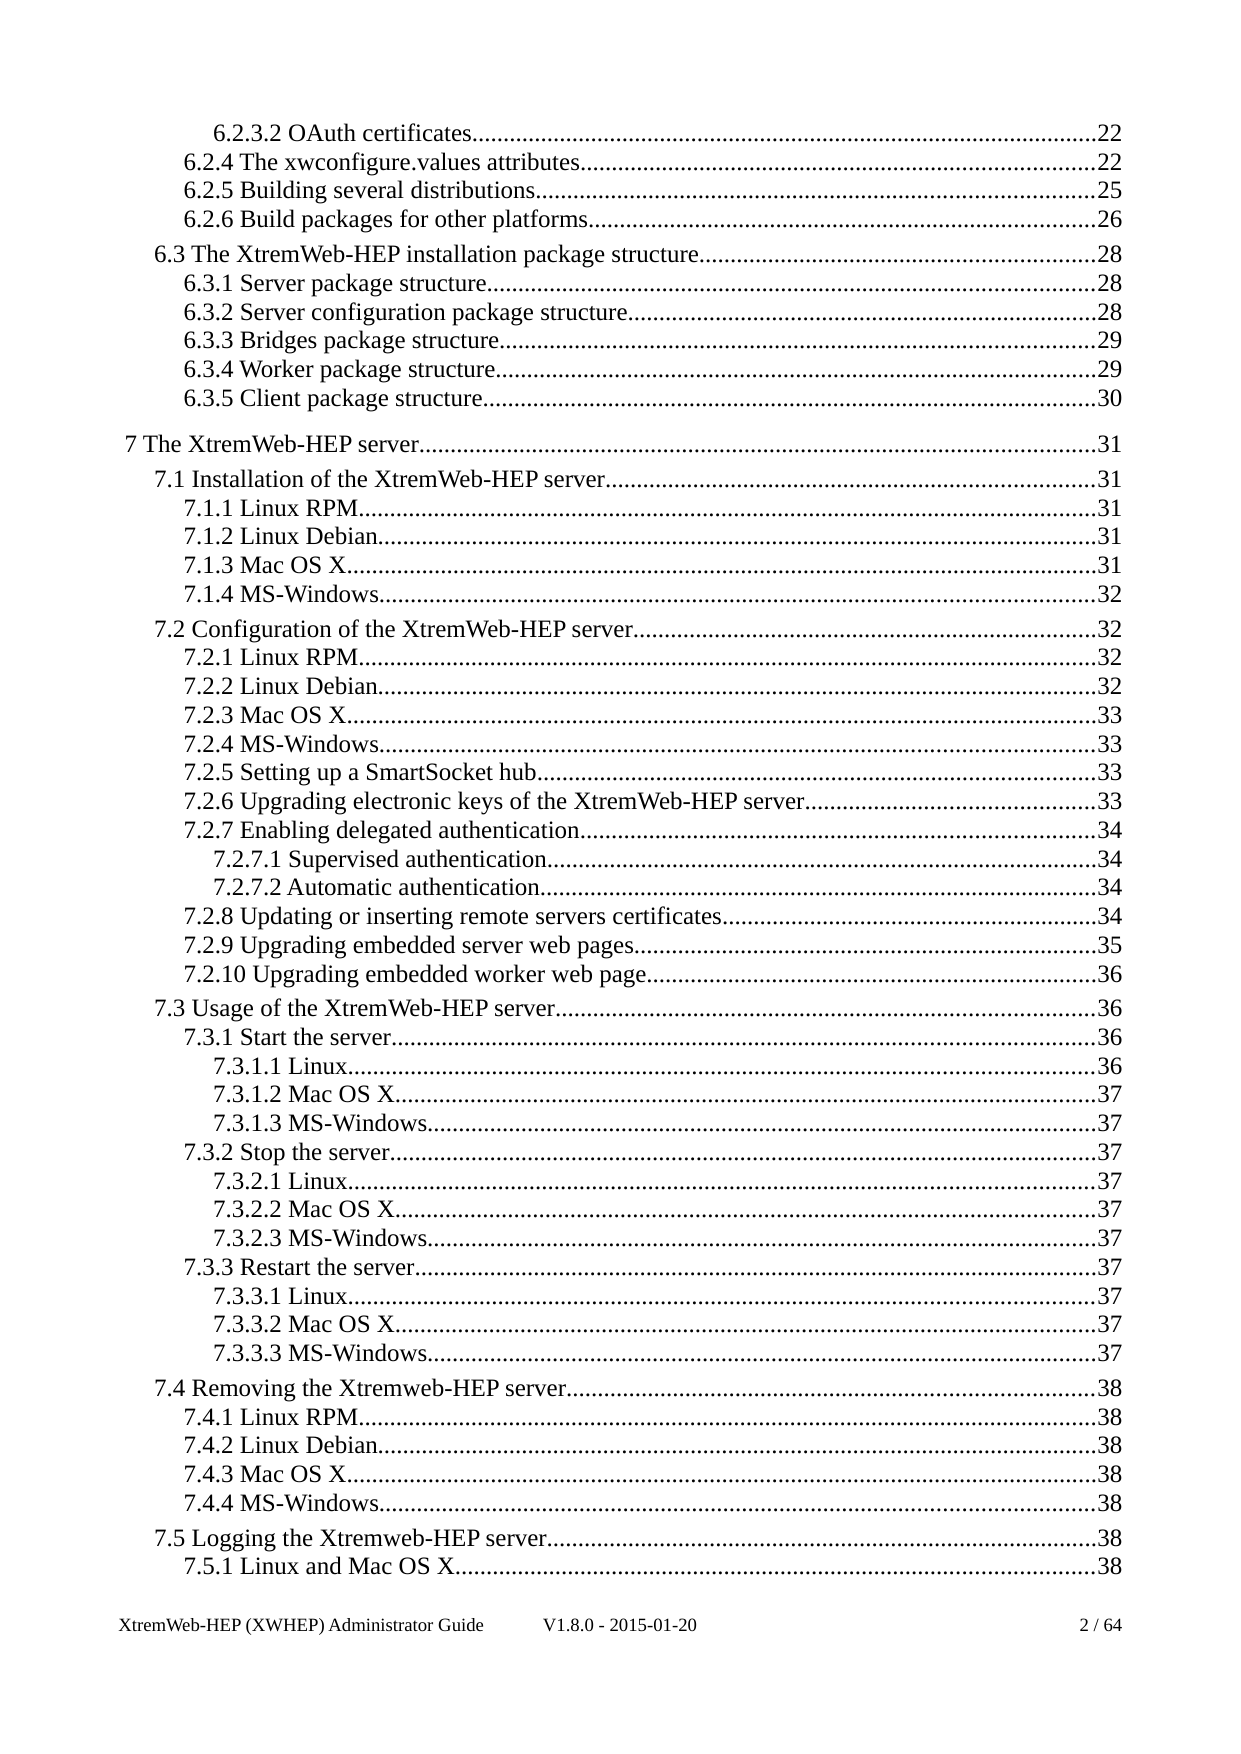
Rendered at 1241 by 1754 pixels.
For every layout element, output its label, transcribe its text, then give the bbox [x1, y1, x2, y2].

text 7.2.5 Setting up a SmartSocket hub 33 [177, 757, 1122, 786]
text 6.2.5 Building several distributions 25 [177, 176, 1122, 204]
text 7.2.8 Updating or inserting remote servers certificates 34 [177, 901, 1122, 930]
text 7.4.2 Linux Debian 38 [177, 1431, 1122, 1459]
text 7.3.3.1 Linux 37 [207, 1281, 1122, 1309]
text 7.3 Usage of the XtremWeb-HEP server 36 [148, 993, 1122, 1022]
text 7.2.7.1 Supervised authentication. 34 [207, 844, 1122, 872]
text 7.3.1.2 Mac OS X 37 [207, 1079, 1122, 1108]
text 7.3.2.1 Linux 37 [207, 1166, 1122, 1194]
text 7.3.2.3 MS-Windows 37 [207, 1223, 1122, 1252]
text 7.2.9 Upgrading embedded server web pages 35 [177, 930, 1122, 959]
text 7.1.2 Linux Debian 31 [177, 521, 1122, 550]
text 6.3.4 Worker package structure 29 [177, 354, 1122, 383]
text 7.1 Installation of the XtremWeb-HEP server 31 [148, 464, 1122, 493]
text 7.3.2 Stop the server 37 [177, 1137, 1122, 1166]
text 6.3.3 Bridges package structure 29 [177, 325, 1122, 354]
text 6.2.6 Build packages for other platforms 26 [177, 204, 1122, 233]
text 7.2.3 Mac OS X 33 [177, 700, 1122, 729]
text 7.3.3 Restart the server 37 [177, 1252, 1122, 1281]
text 7.3.3.2 Mac OS X 37 [207, 1309, 1122, 1338]
text 6.2.4 The xwconfigure.values attributes 22 [177, 147, 1122, 176]
text 7.2.4 MS-Windows 33 [177, 729, 1122, 757]
text 6.3.5 Client package structure 30 [177, 383, 1122, 412]
text 7.1.3 Mac OS X 31 [177, 550, 1122, 579]
text 6.2.3.2 OAuth certificates 22 [207, 118, 1122, 147]
text 7.4.4 MS-Windows 38 [177, 1488, 1122, 1517]
text 7.3.2.2 Mac OS X 37 [207, 1194, 1122, 1223]
text 7.2 Configuration of the XtremWeb-HEP server 32 [148, 614, 1122, 642]
text 7.1.1 Linux RPM 31 [177, 493, 1122, 521]
text 7 The XtremWeb-HEP server 31 [118, 429, 1122, 458]
text 7.3.1.1 Linux 36 [207, 1051, 1122, 1079]
text 6.3.1 Server package structure 28 [177, 268, 1122, 297]
text 7.1.4 MS-Windows 32 [177, 579, 1122, 608]
text 7.2.2 Linux Debian 32 [177, 671, 1122, 700]
text 7.5.1 Linux and Mac OS X 38 [177, 1551, 1122, 1580]
text 7.4 Removing the Xtremweb-HEP server 38 [148, 1373, 1122, 1402]
text 6.3 The XtremWeb-HEP installation package structure 28 [148, 239, 1122, 268]
text 7.2.6 Upgrading electronic keys of the XtremWeb-HEP server 33 [177, 786, 1122, 815]
text 7.4.1 Linux RPM 38 [177, 1402, 1122, 1431]
text 7.4.3 Mac OS X 38 [177, 1459, 1122, 1488]
text 7.3.1 Start the server 36 [177, 1022, 1122, 1051]
text 7.2.7.2 Automatic authentication 34 [207, 872, 1122, 901]
text 7.3.1.3 MS-Windows 37 [207, 1108, 1122, 1137]
text 7.2.10 Upgrading embedded worker web page 36 [177, 959, 1122, 987]
text 7.3.3.3 MS-Windows 37 [207, 1338, 1122, 1367]
text 7.2.7 Enabling delegated authentication 34 [177, 815, 1122, 844]
text 7.5 Logging the Xtremweb-HEP server 38 [148, 1523, 1122, 1551]
text 7.2.1 Linux RPM 32 [177, 642, 1122, 671]
text 6.3.2 Server configuration package structure 28 [177, 297, 1122, 325]
